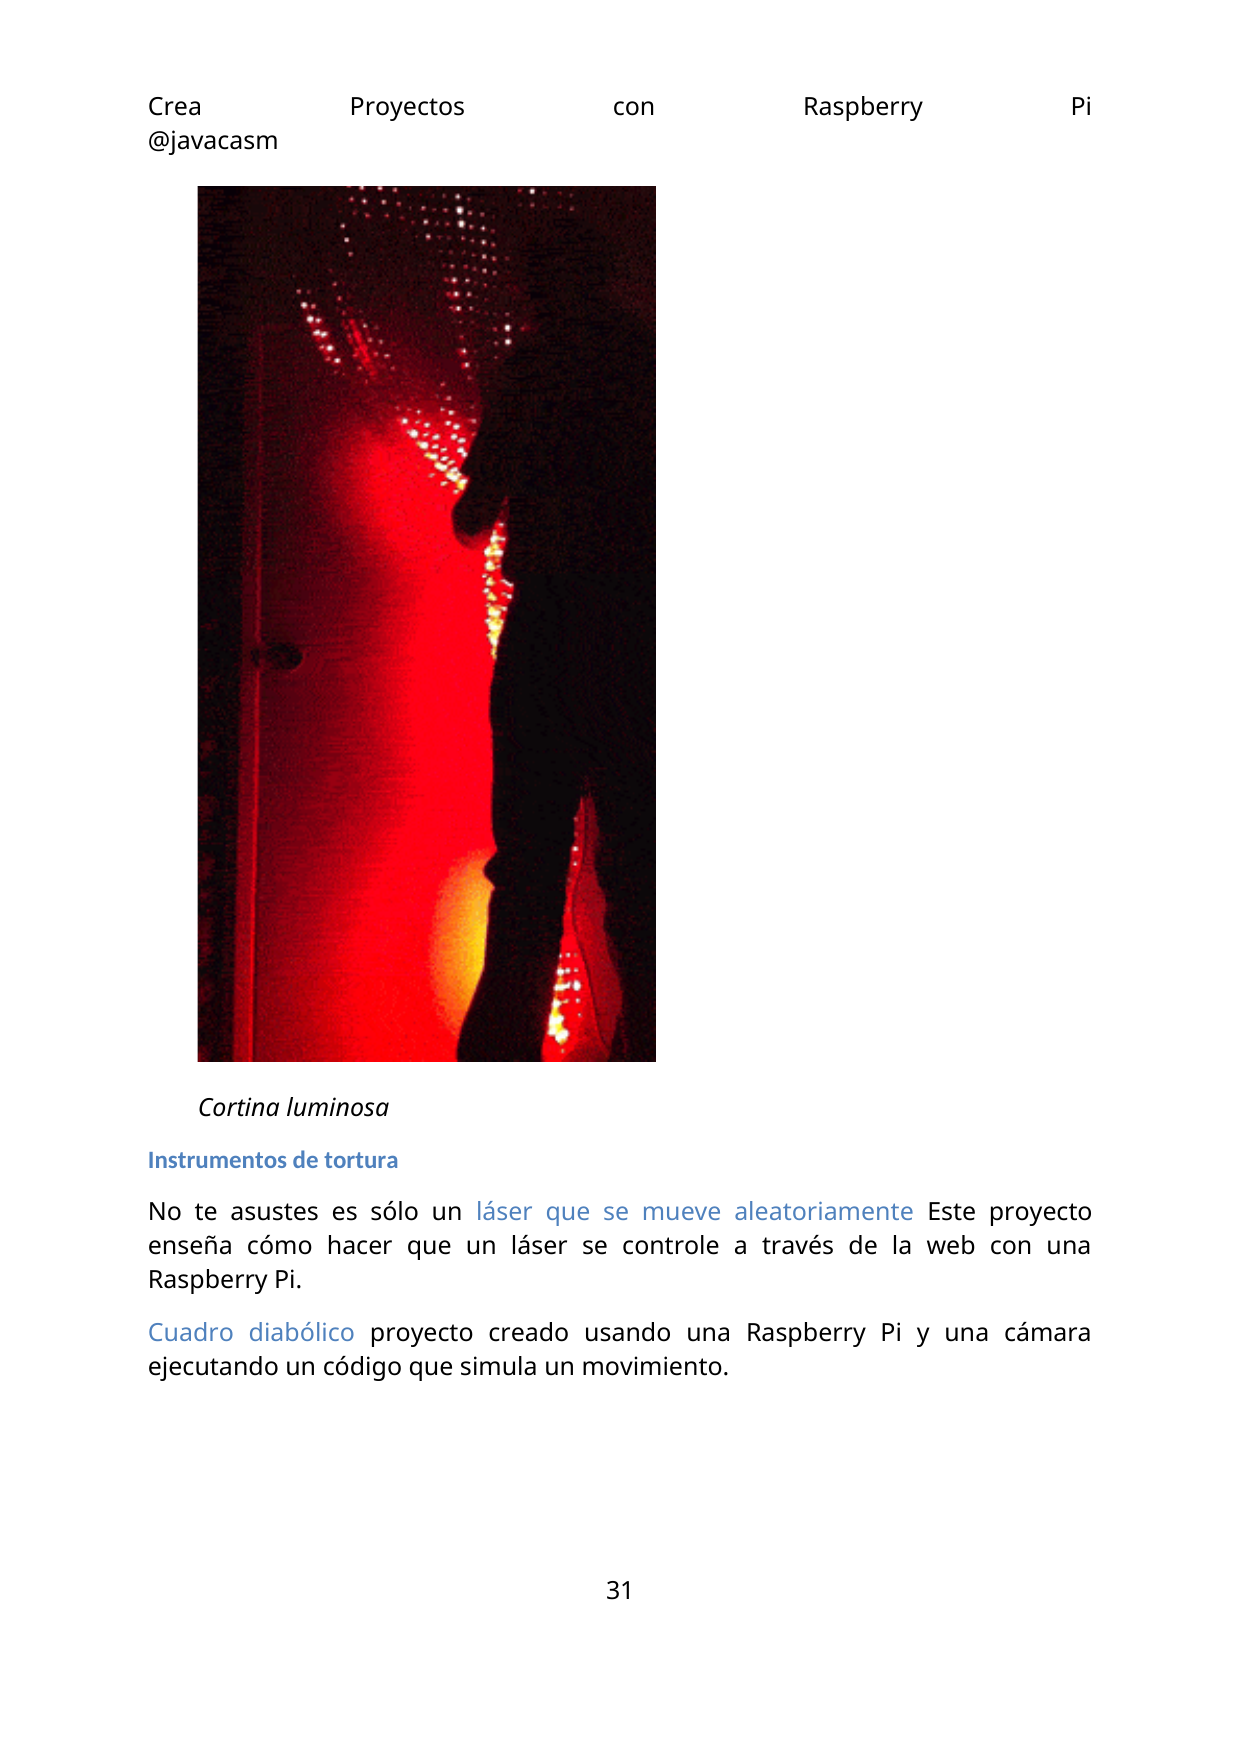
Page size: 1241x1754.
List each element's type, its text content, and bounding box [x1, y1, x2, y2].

text No te asustes es sólo un láser que se mueve aleatoriamente Este proyecto enseña cómo hacer que un láser se controle a través de la web con una Raspberry Pi. [148, 1193, 1093, 1296]
list Cortina luminosa [148, 1089, 1093, 1123]
subtitle Instrumentos de tortura [148, 1144, 1093, 1175]
text Cuadro diabólico proyecto creado usando una Raspberry Pi y una cámara ejecutando un código que simula un movimiento. [148, 1314, 1093, 1382]
picture [197, 186, 656, 1062]
